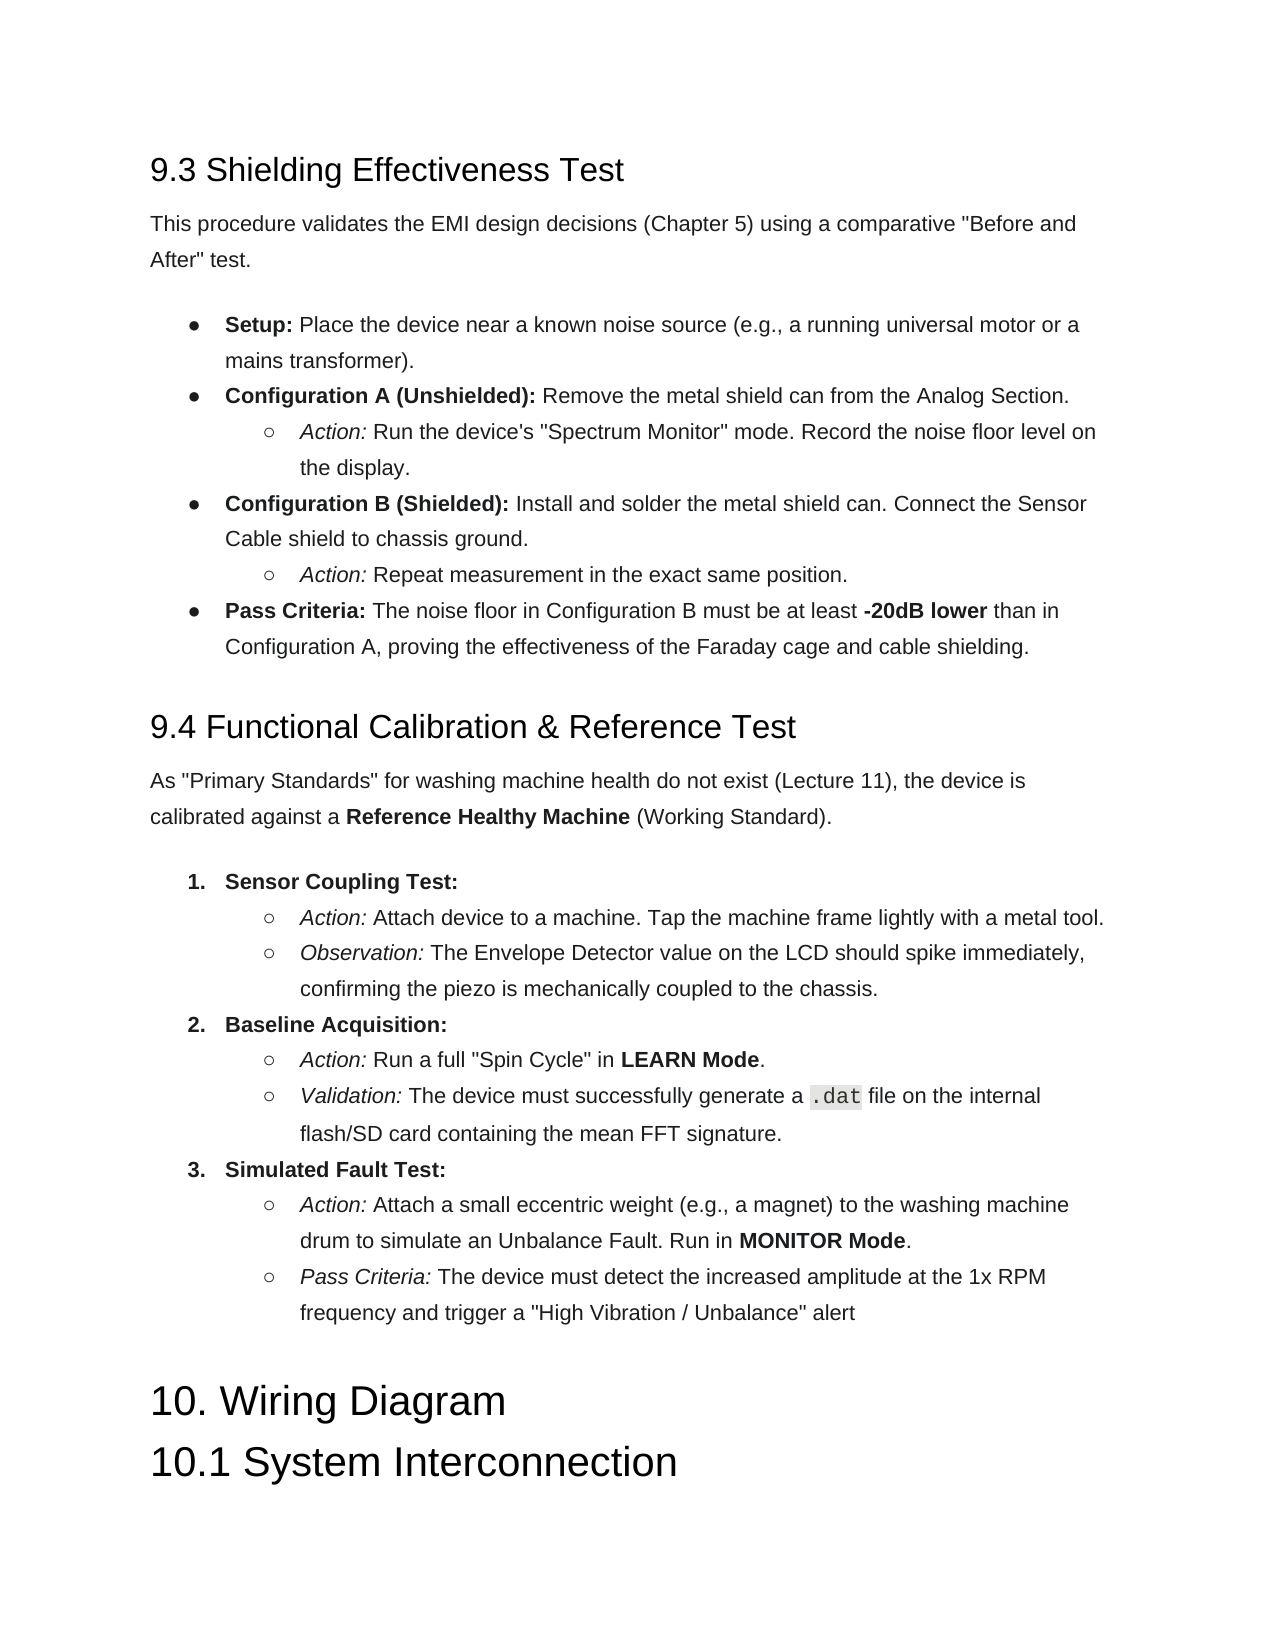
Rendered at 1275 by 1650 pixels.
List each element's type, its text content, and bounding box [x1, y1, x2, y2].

list Action: Attach device to a machine. Tap the machine frame lightly with a metal tool. [262, 904, 1125, 930]
list Pass Criteria: The device must detect the increased amplitude at the 1x RPM frequency and trigger a "High Vibration / Unbalance" alert [262, 1264, 1125, 1324]
text As "Primary Standards" for washing machine health do not exist (Lecture 11), the device is calibrated against a Reference Healthy Machine (Working Standard). [150, 768, 1125, 829]
subtitle 10.1 System Interconnection [150, 1437, 1125, 1485]
list Action: Repeat measurement in the exact same position. [262, 562, 1125, 587]
list Action: Run a full "Spin Cycle" in LEARN Mode. [262, 1047, 1125, 1073]
subtitle 9.4 Functional Calibration & Reference Test [150, 707, 1125, 745]
list Configuration A (Unshielded): Remove the metal shield can from the Analog Section. [187, 383, 1125, 409]
subtitle 9.3 Shielding Effectiveness Test [150, 150, 1125, 188]
list Sensor Coupling Test: [187, 869, 1125, 894]
list Observation: The Envelope Detector value on the LCD should spike immediately, confirming the piezo is mechanically coupled to the chassis. [262, 940, 1125, 1001]
list Configuration B (Shielded): Install and solder the metal shield can. Connect the Sensor Cable shield to chassis ground. [187, 491, 1125, 552]
list Simulated Fault Test: [187, 1156, 1125, 1182]
list Baseline Acquisition: [187, 1012, 1125, 1037]
list Action: Run the device's "Spectrum Monitor" mode. Record the noise floor level on the display. [262, 419, 1125, 480]
text This procedure validates the EMI design decisions (Chapter 5) using a comparative "Before and After" test. [150, 211, 1125, 272]
list Setup: Place the device near a known noise source (e.g., a running universal motor or a mains transformer). [187, 312, 1125, 373]
list Pass Criteria: The noise floor in Configuration B must be at least -20dB lower than in Configuration A, proving the effectiveness of the Faraday cage and cable shielding. [187, 598, 1125, 659]
list Validation: The device must successfully generate a .dat file on the internal flash/SD card containing the mean FFT signature. [262, 1083, 1125, 1146]
subtitle 10. Wiring Diagram [150, 1377, 1125, 1425]
list Action: Attach a small eccentric weight (e.g., a magnet) to the washing machine drum to simulate an Unbalance Fault. Run in MONITOR Mode. [262, 1192, 1125, 1253]
